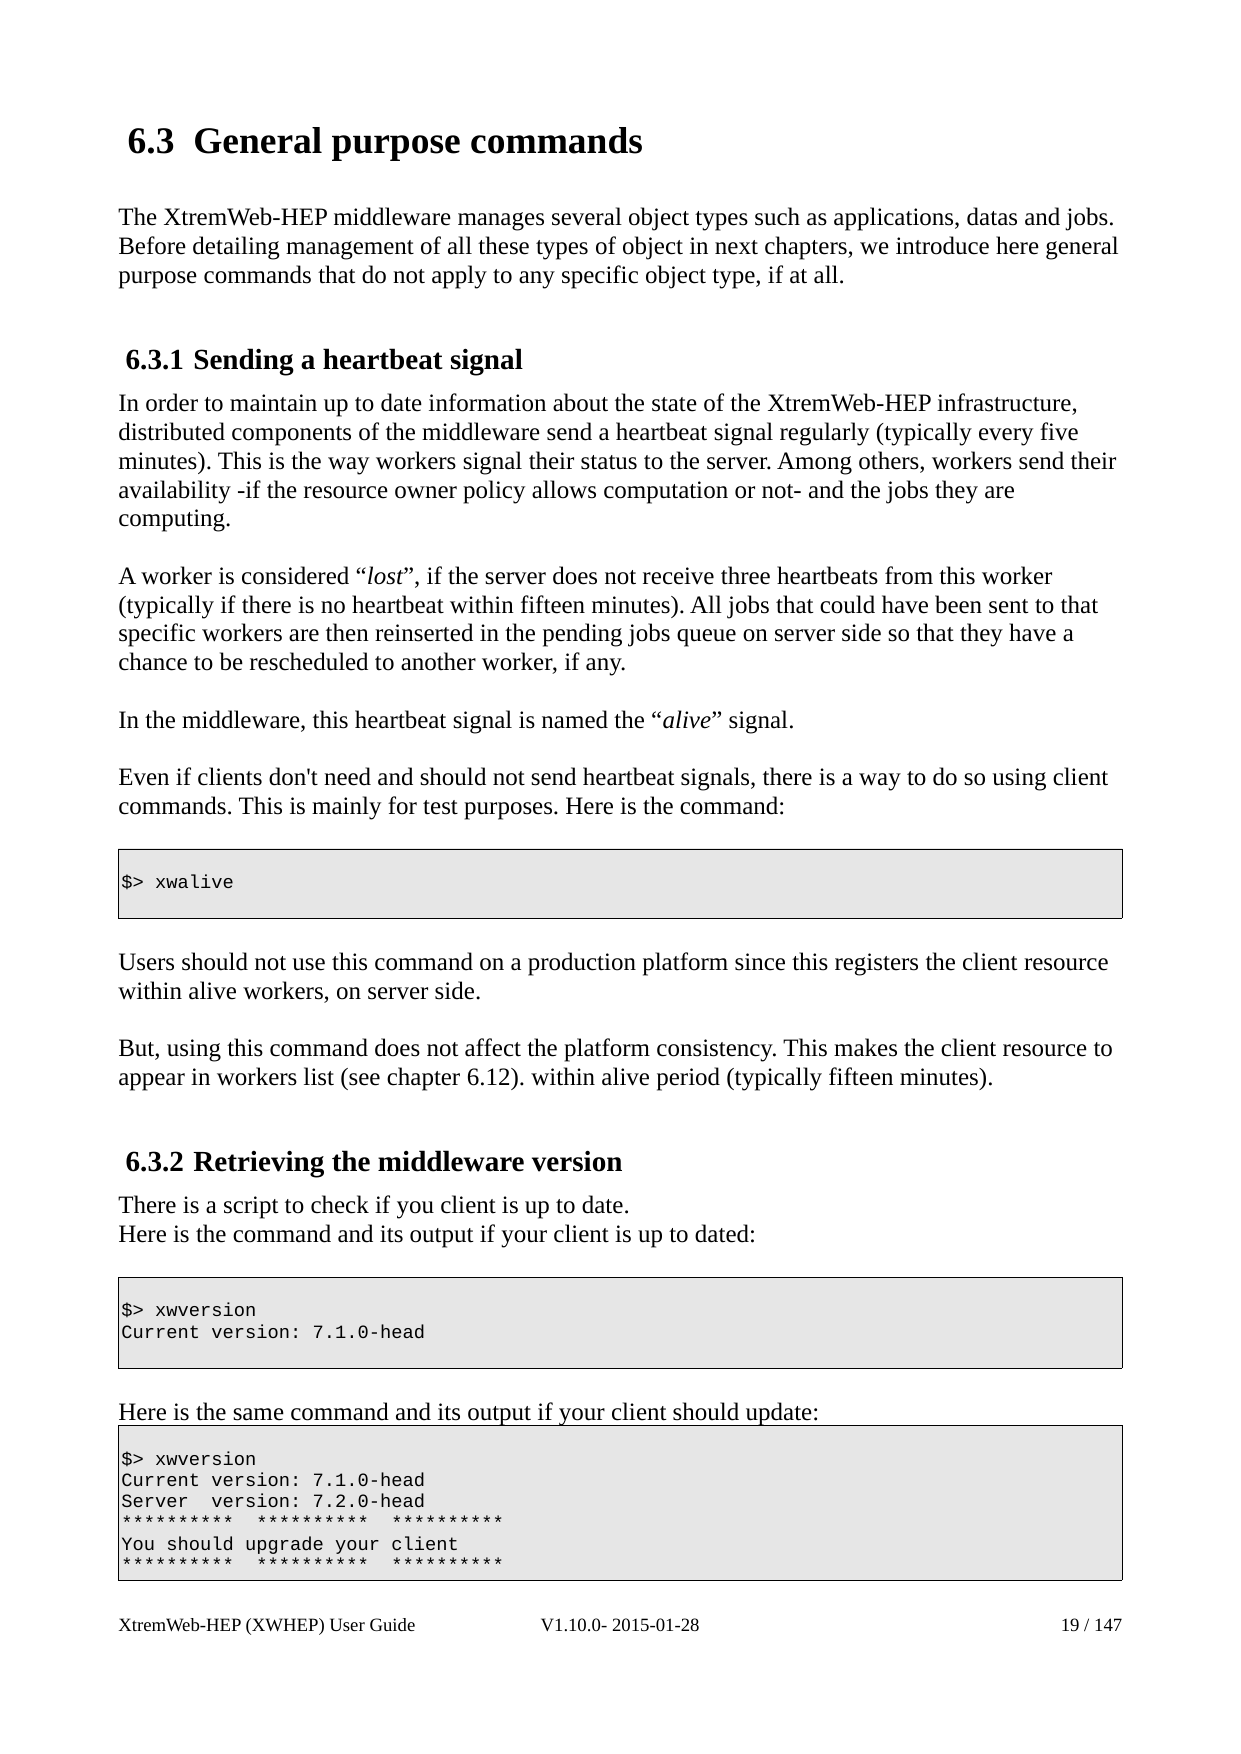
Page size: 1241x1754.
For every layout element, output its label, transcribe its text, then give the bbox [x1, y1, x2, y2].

text ********** ********** ********** [119, 1510, 1122, 1532]
subtitle Sending a heartbeat signal [118, 342, 1122, 376]
text Here is the command and its output if your client is up to dated: [118, 1219, 1122, 1248]
subtitle Retrieving the middleware version [118, 1144, 1122, 1178]
text Before detailing management of all these types of object in next chapters, we introduce here general purpose commands that do not apply to any specific object type, if at all. [118, 231, 1122, 289]
text $> xwversion [119, 1298, 1122, 1319]
text Users should not use this command on a production platform since this registers the client resource within alive workers, on server side. [118, 947, 1122, 1004]
text There is a script to check if you client is up to date. [118, 1191, 1122, 1219]
text A worker is considered “lost”, if the server does not receive three heartbeats from this worker (typically if there is no heartbeat within fifteen minutes). All jobs that could have been sent to that specific workers are then reinserted in the pending jobs queue on server side so that they have a chance to be rescheduled to another worker, if any. [118, 561, 1122, 676]
subtitle General purpose commands [118, 118, 1122, 161]
text Even if clients don't need and should not send heartbeat signals, there is a way to do so using client commands. This is mainly for test purposes. Here is the command: [118, 762, 1122, 820]
text Current version: 7.1.0-head [119, 1319, 1122, 1341]
text In the middleware, this heartbeat signal is named the “alive” signal. [118, 705, 1122, 733]
text In order to maintain up to date information about the state of the XtremWeb-HEP infrastructure, distributed components of the middleware send a heartbeat signal regularly (typically every five minutes). This is the way workers signal their status to the server. Among others, workers send their availability -if the resource owner policy allows computation or not- and the jobs they are computing. [118, 388, 1122, 532]
text ********** ********** ********** [119, 1553, 1122, 1580]
text $> xwversion [119, 1447, 1122, 1468]
text Current version: 7.1.0-head [119, 1468, 1122, 1489]
text Server version: 7.2.0-head [119, 1489, 1122, 1510]
text You should upgrade your client [119, 1532, 1122, 1553]
text $> xwalive [119, 870, 1122, 891]
text The XtremWeb-HEP middleware manages several object types such as applications, datas and jobs. [118, 202, 1122, 231]
text But, using this command does not affect the platform consistency. This makes the client resource to appear in workers list (see chapter 6.12). within alive period (typically fifteen minutes). [118, 1033, 1122, 1091]
text Here is the same command and its output if your client should update: [118, 1397, 1122, 1425]
